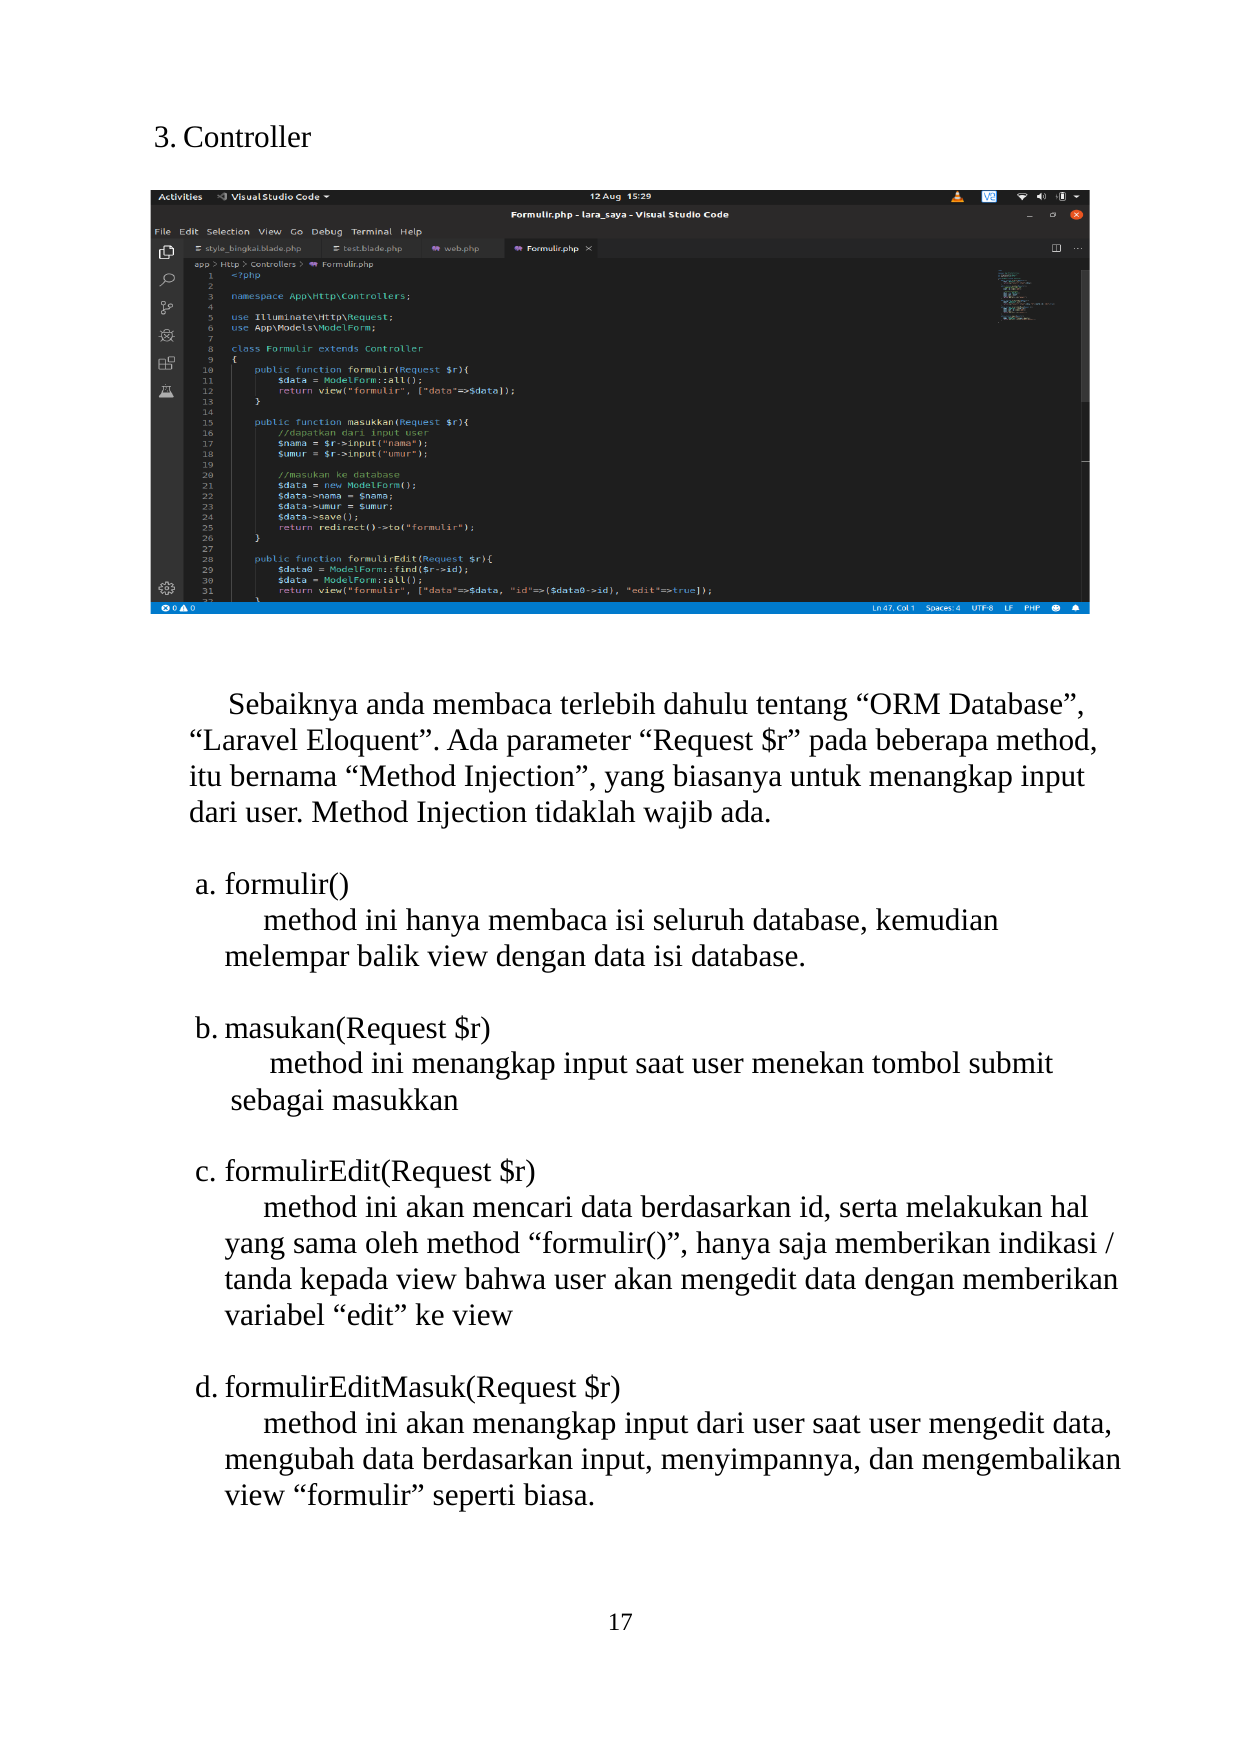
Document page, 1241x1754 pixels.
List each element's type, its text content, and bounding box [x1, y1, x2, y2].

list formulirEdit(Request $r) [195, 1153, 1122, 1188]
list Controller [153, 118, 1122, 154]
text Sebaiknya anda membaca terlebih dahulu tentang “ORM Database”, “Laravel Eloquent”. Ada parameter “Request $r” pada beberapa method, itu bernama “Method Injection”, yang biasanya untuk menangkap input dari user. Method Injection tidaklah wajib ada. [189, 685, 1122, 829]
list method ini menangkap input saat user menekan tombol submit sebagai masukkan [230, 1045, 1122, 1117]
list formulirEditMasuk(Request $r) [195, 1368, 1122, 1404]
picture [150, 190, 1090, 614]
list method ini akan menangkap input dari user saat user mengedit data, mengubah data berdasarkan input, menyimpannya, dan mengembalikan view “formulir” seperti biasa. [224, 1404, 1122, 1512]
list method ini akan mencari data berdasarkan id, serta melakukan hal yang sama oleh method “formulir()”, hanya saja memberikan indikasi / tanda kepada view bahwa user akan mengedit data dengan memberikan variabel “edit” ke view [224, 1188, 1122, 1332]
list masukan(Request $r) [195, 1009, 1122, 1045]
list formulir() [195, 865, 1122, 901]
list method ini hanya membaca isi seluruh database, kemudian melempar balik view dengan data isi database. [224, 901, 1122, 973]
